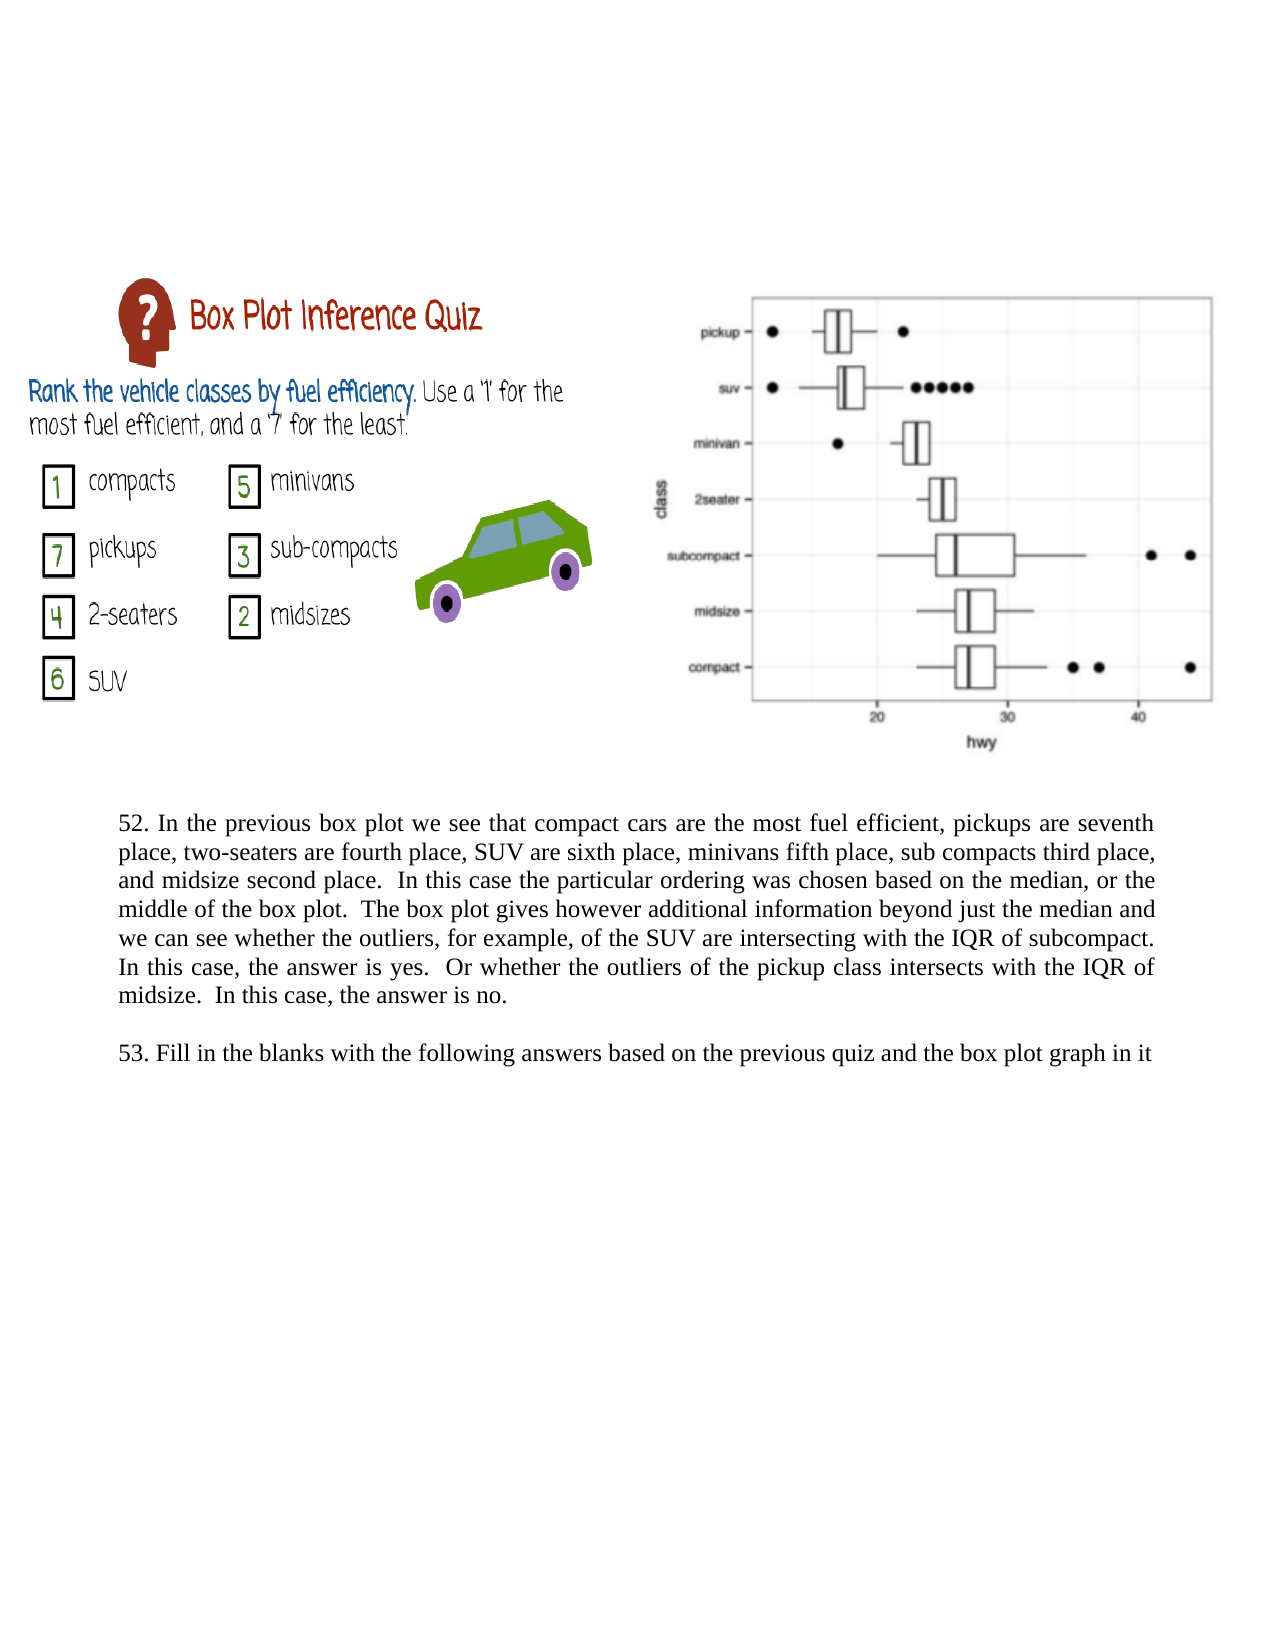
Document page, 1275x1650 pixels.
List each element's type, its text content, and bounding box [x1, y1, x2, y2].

text 53. Fill in the blanks with the following answers based on the previous quiz and the box plot graph in it [118, 1038, 1157, 1067]
text 52. In the previous box plot we see that compact cars are the most fuel efficient, pickups are seventh place, two-seaters are fourth place, SUV are sixth place, minivans fifth place, sub compacts third place, and midsize second place. In this case the particular ordering was chosen based on the median, or the middle of the box plot. The box plot gives however additional information beyond just the median and we can see whether the outliers, for example, of the SUV are intersecting with the IQR of subcompact. In this case, the answer is yes. Or whether the outliers of the pickup class intersects with the IQR of midsize. In this case, the answer is no. [118, 808, 1157, 1009]
picture [15, 274, 625, 710]
picture [647, 285, 1218, 764]
